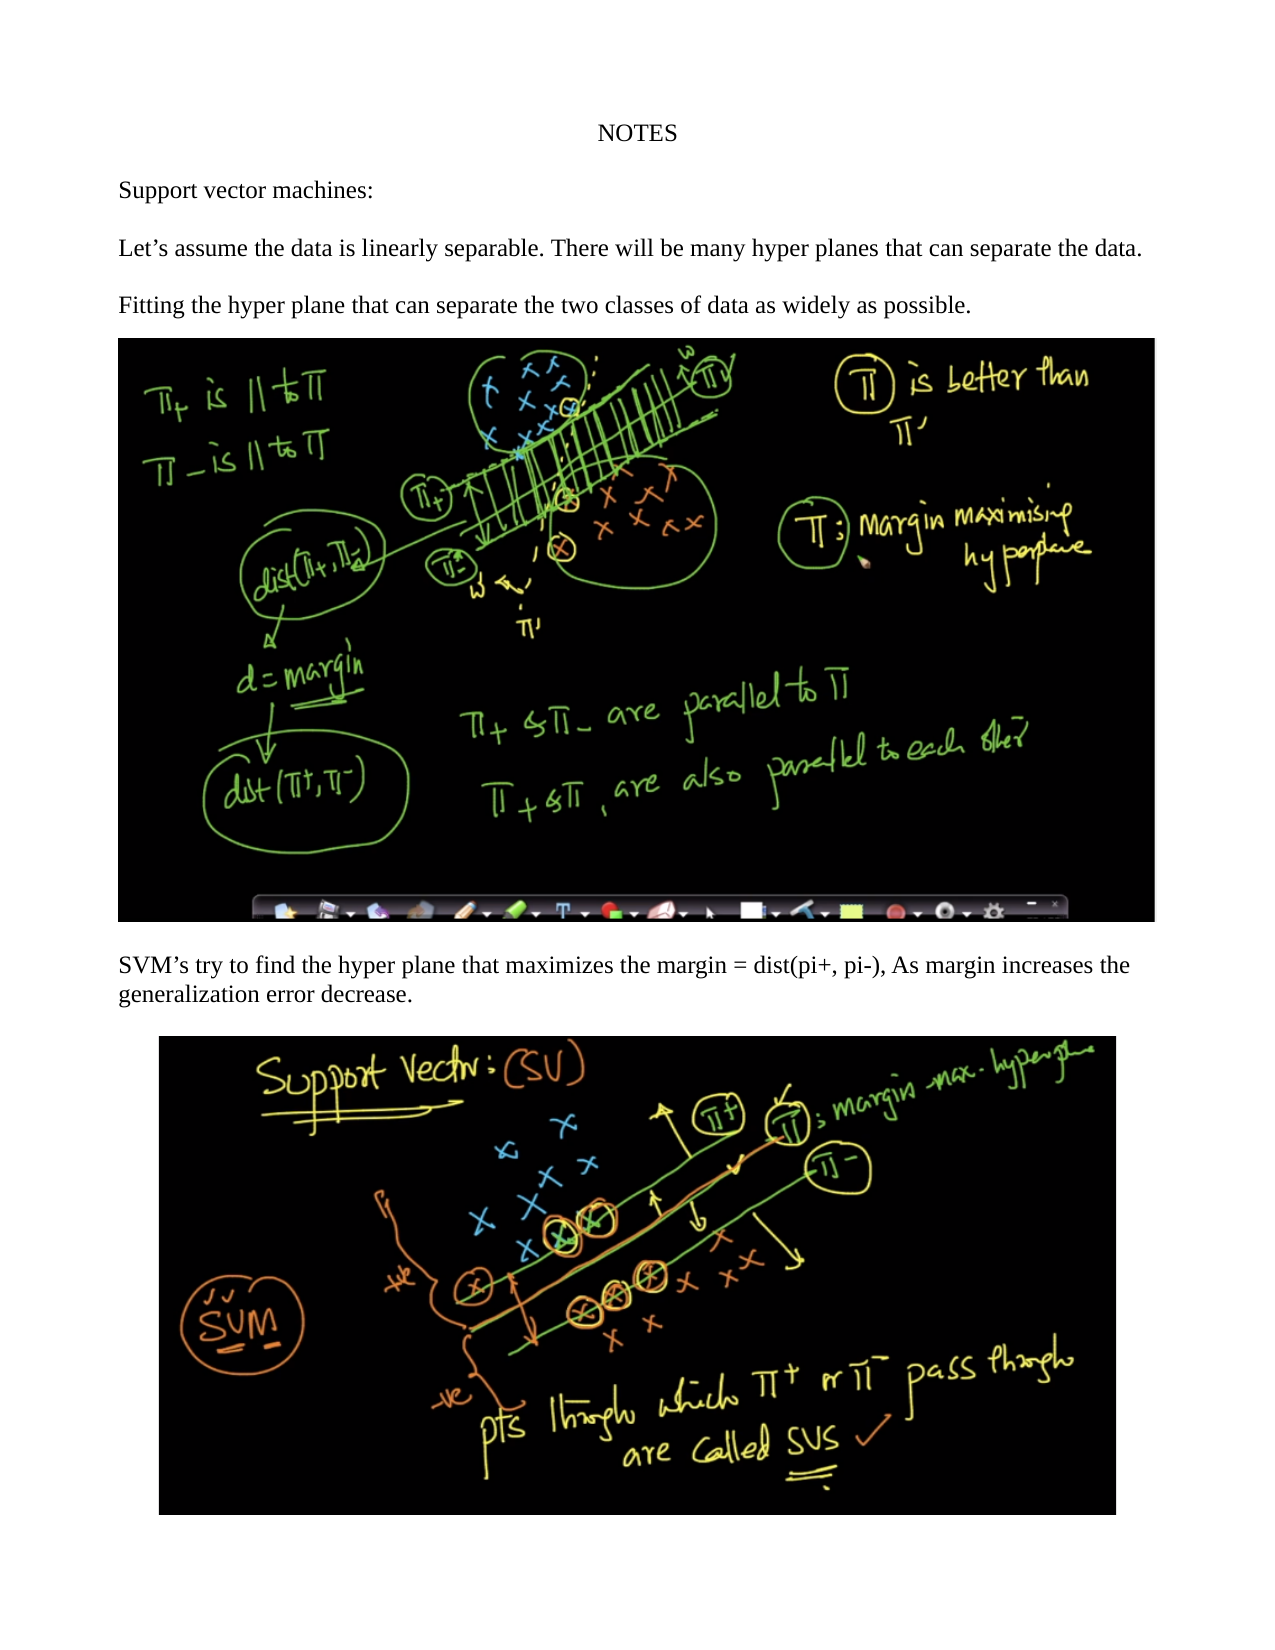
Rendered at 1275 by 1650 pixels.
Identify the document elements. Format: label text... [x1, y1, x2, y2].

text Let’s assume the data is linearly separable. There will be many hyper planes that can separate the data. [118, 233, 1157, 262]
text NOTES [118, 118, 1157, 147]
picture [118, 338, 1157, 922]
picture [158, 1036, 1117, 1515]
text Fitting the hyper plane that can separate the two classes of data as widely as possible. [118, 291, 1157, 319]
text Support vector machines: [118, 176, 1157, 204]
text SVM’s try to find the hyper plane that maximizes the margin = dist(pi+, pi-), As margin increases the generalization error decrease. [118, 951, 1157, 1008]
